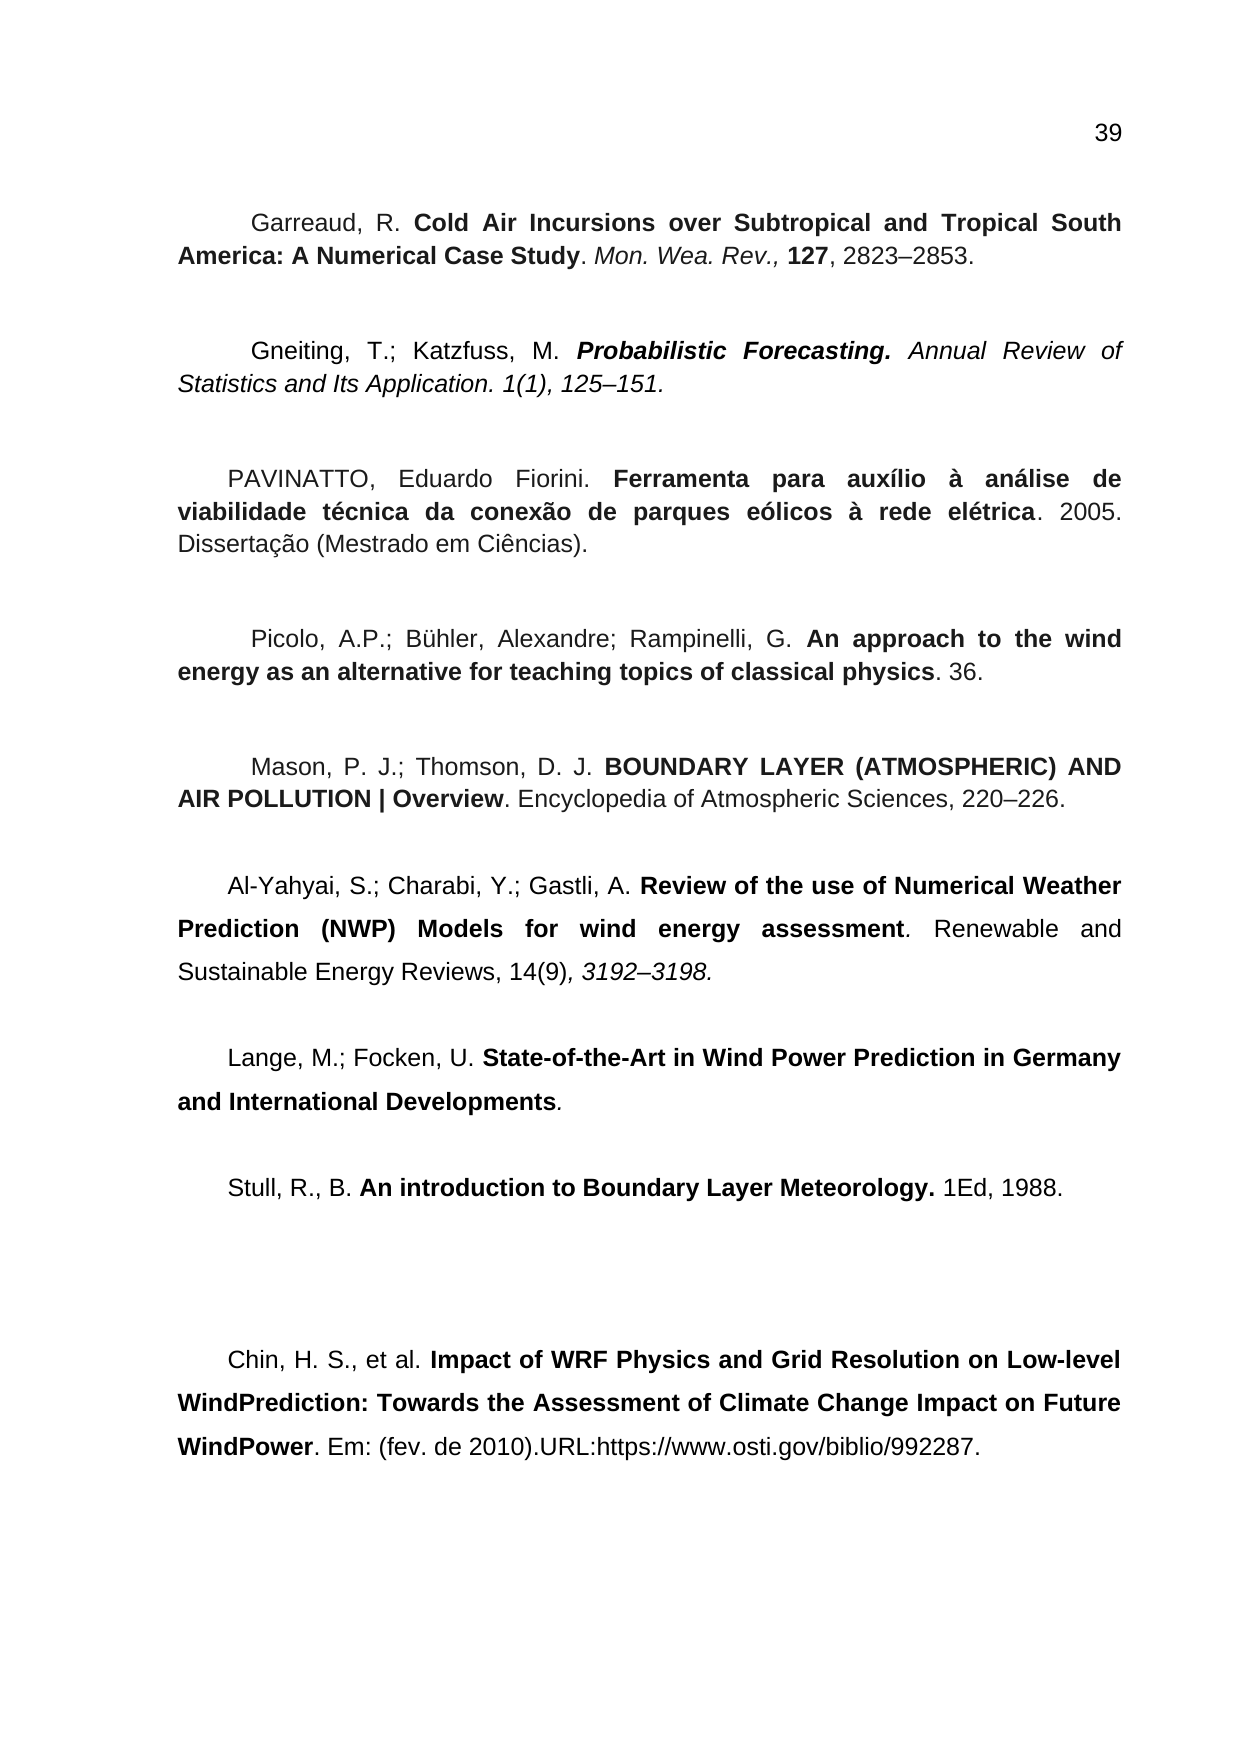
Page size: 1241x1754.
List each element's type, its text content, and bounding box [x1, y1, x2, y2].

text Stull, R., B. An introduction to Boundary Layer Meteorology. 1Ed, 1988. [177, 1173, 1122, 1202]
text Gneiting, T.; Katzfuss, M. Probabilistic Forecasting. Annual Review of Statistics and Its Application. 1(1), 125–151. [177, 332, 1122, 398]
text Lange, M.; Focken, U. State-of-the-Art in Wind Power Prediction in Germany and International Developments. [177, 1043, 1122, 1115]
text Chin, H. S., et al. Impact of WRF Physics and Grid Resolution on Low-level WindPrediction: Towards the Assessment of Climate Change Impact on Future WindPower. Em: (fev. de 2010).URL:https://www.osti.gov/biblio/992287. [177, 1345, 1122, 1460]
text Picolo, A.P.; Bühler, Alexandre; Rampinelli, G. An approach to the wind energy as an alternative for teaching topics of classical physics. 36. [177, 620, 1122, 686]
text PAVINATTO, Eduardo Fiorini. Ferramenta para auxílio à análise de viabilidade técnica da conexão de parques eólicos à rede elétrica. 2005. Dissertação (Mestrado em Ciências). [177, 459, 1122, 558]
text Mason, P. J.; Thomson, D. J. BOUNDARY LAYER (ATMOSPHERIC) AND AIR POLLUTION | Overview. Encyclopedia of Atmospheric Sciences, 220–226. [177, 748, 1122, 813]
text Garreaud, R. Cold Air Incursions over Subtropical and Tropical South America: A Numerical Case Study. Mon. Wea. Rev., 127, 2823–2853. [177, 204, 1122, 270]
text Al-Yahyai, S.; Charabi, Y.; Gastli, A. Review of the use of Numerical Weather Prediction (NWP) Models for wind energy assessment. Renewable and Sustainable Energy Reviews, 14(9), 3192–3198. [177, 871, 1122, 986]
